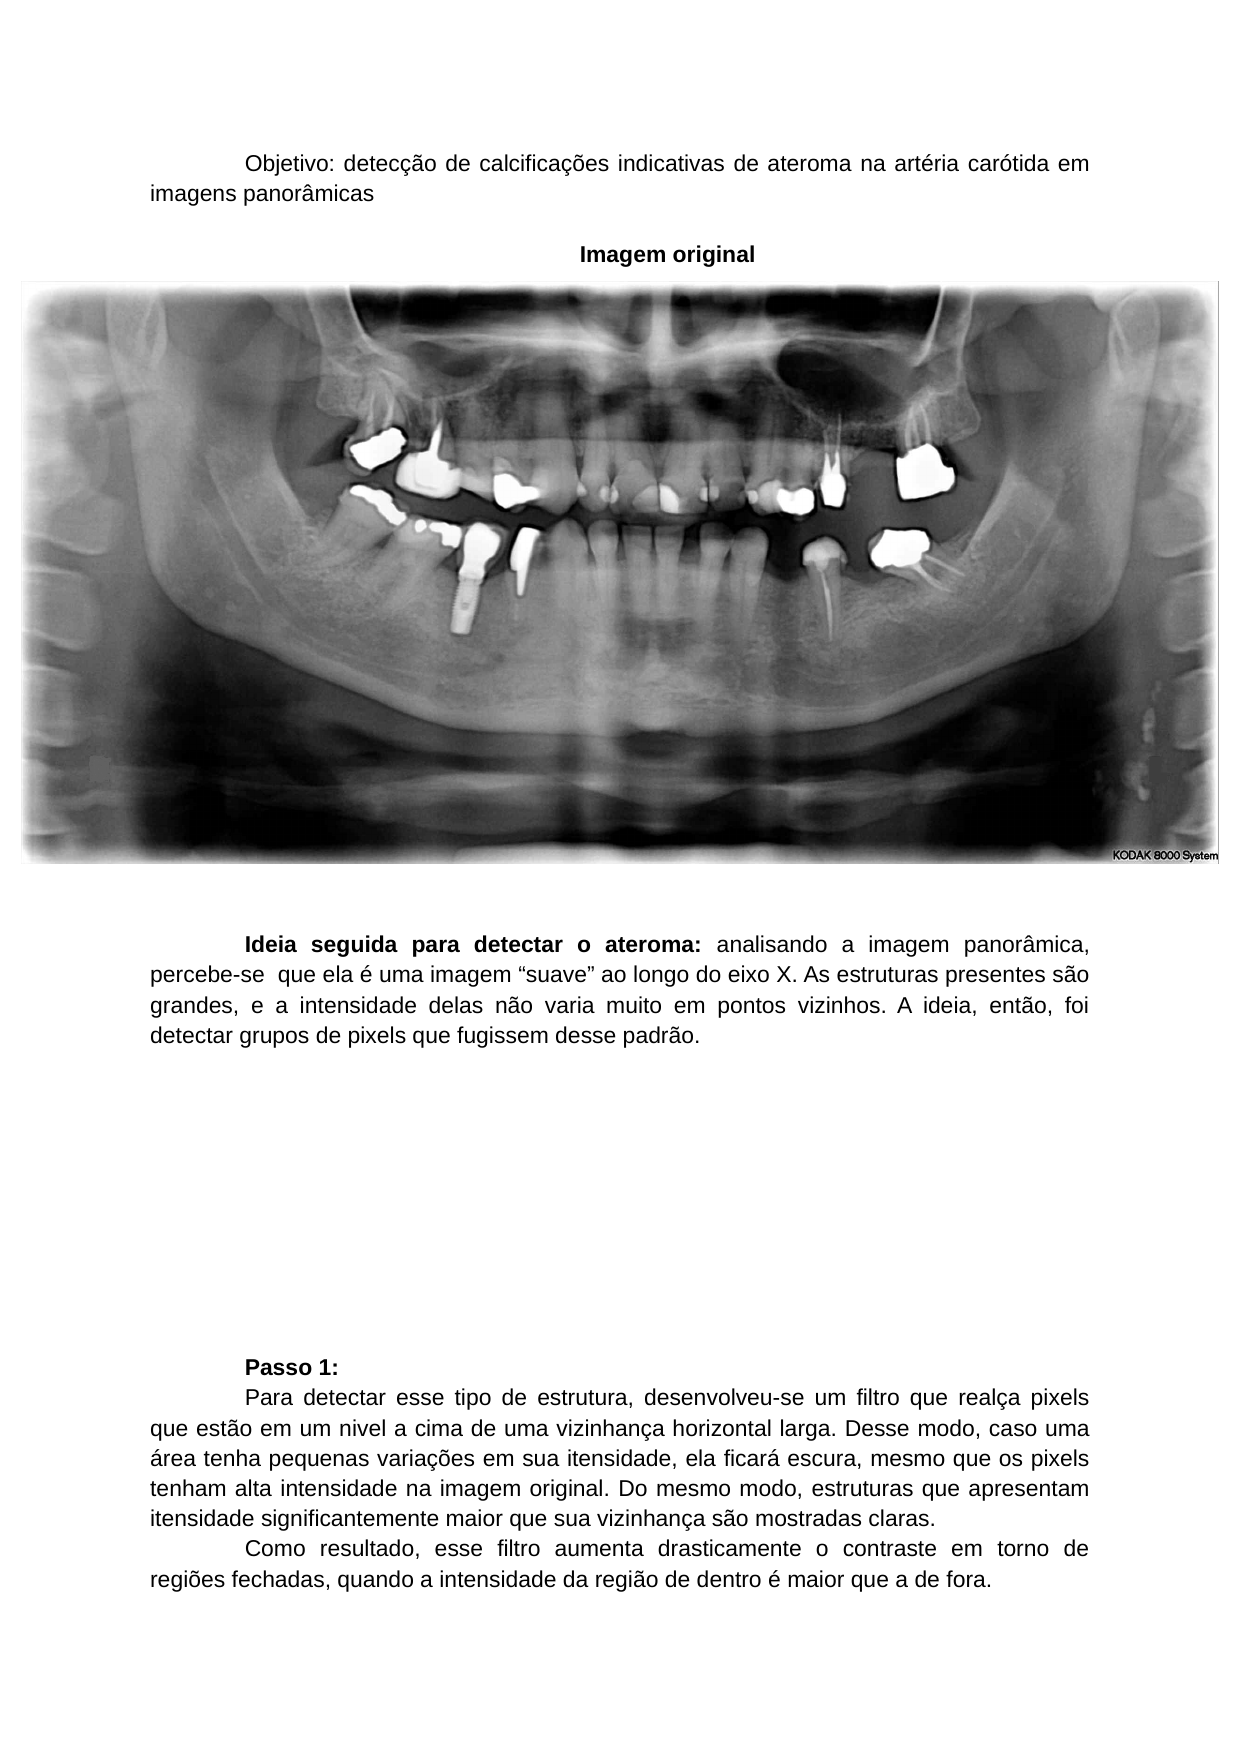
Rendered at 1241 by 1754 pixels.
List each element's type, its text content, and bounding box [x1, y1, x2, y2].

text Para detectar esse tipo de estrutura, desenvolveu-se um filtro que realça pixels que estão em um nivel a cima de uma vizinhança horizontal larga. Desse modo, caso uma área tenha pequenas variações em sua itensidade, ela ficará escura, mesmo que os pixels tenham alta intensidade na imagem original. Do mesmo modo, estruturas que apresentam itensidade significantemente maior que sua vizinhança são mostradas claras. [150, 1384, 1090, 1532]
text Passo 1: [150, 1354, 1090, 1381]
text Objetivo: detecção de calcificações indicativas de ateroma na artéria carótida em imagens panorâmicas [150, 150, 1090, 207]
text Como resultado, esse filtro aumenta drasticamente o contraste em torno de regiões fechadas, quando a intensidade da região de dentro é maior que a de fora. [150, 1535, 1090, 1592]
text Imagem original [150, 241, 1090, 267]
text Ideia seguida para detectar o ateroma: analisando a imagem panorâmica, percebe-se que ela é uma imagem “suave” ao longo do eixo X. As estruturas presentes são grandes, e a intensidade delas não varia muito em pontos vizinhos. A ideia, então, foi detectar grupos de pixels que fugissem desse padrão. [150, 931, 1090, 1048]
picture [21, 281, 1219, 864]
